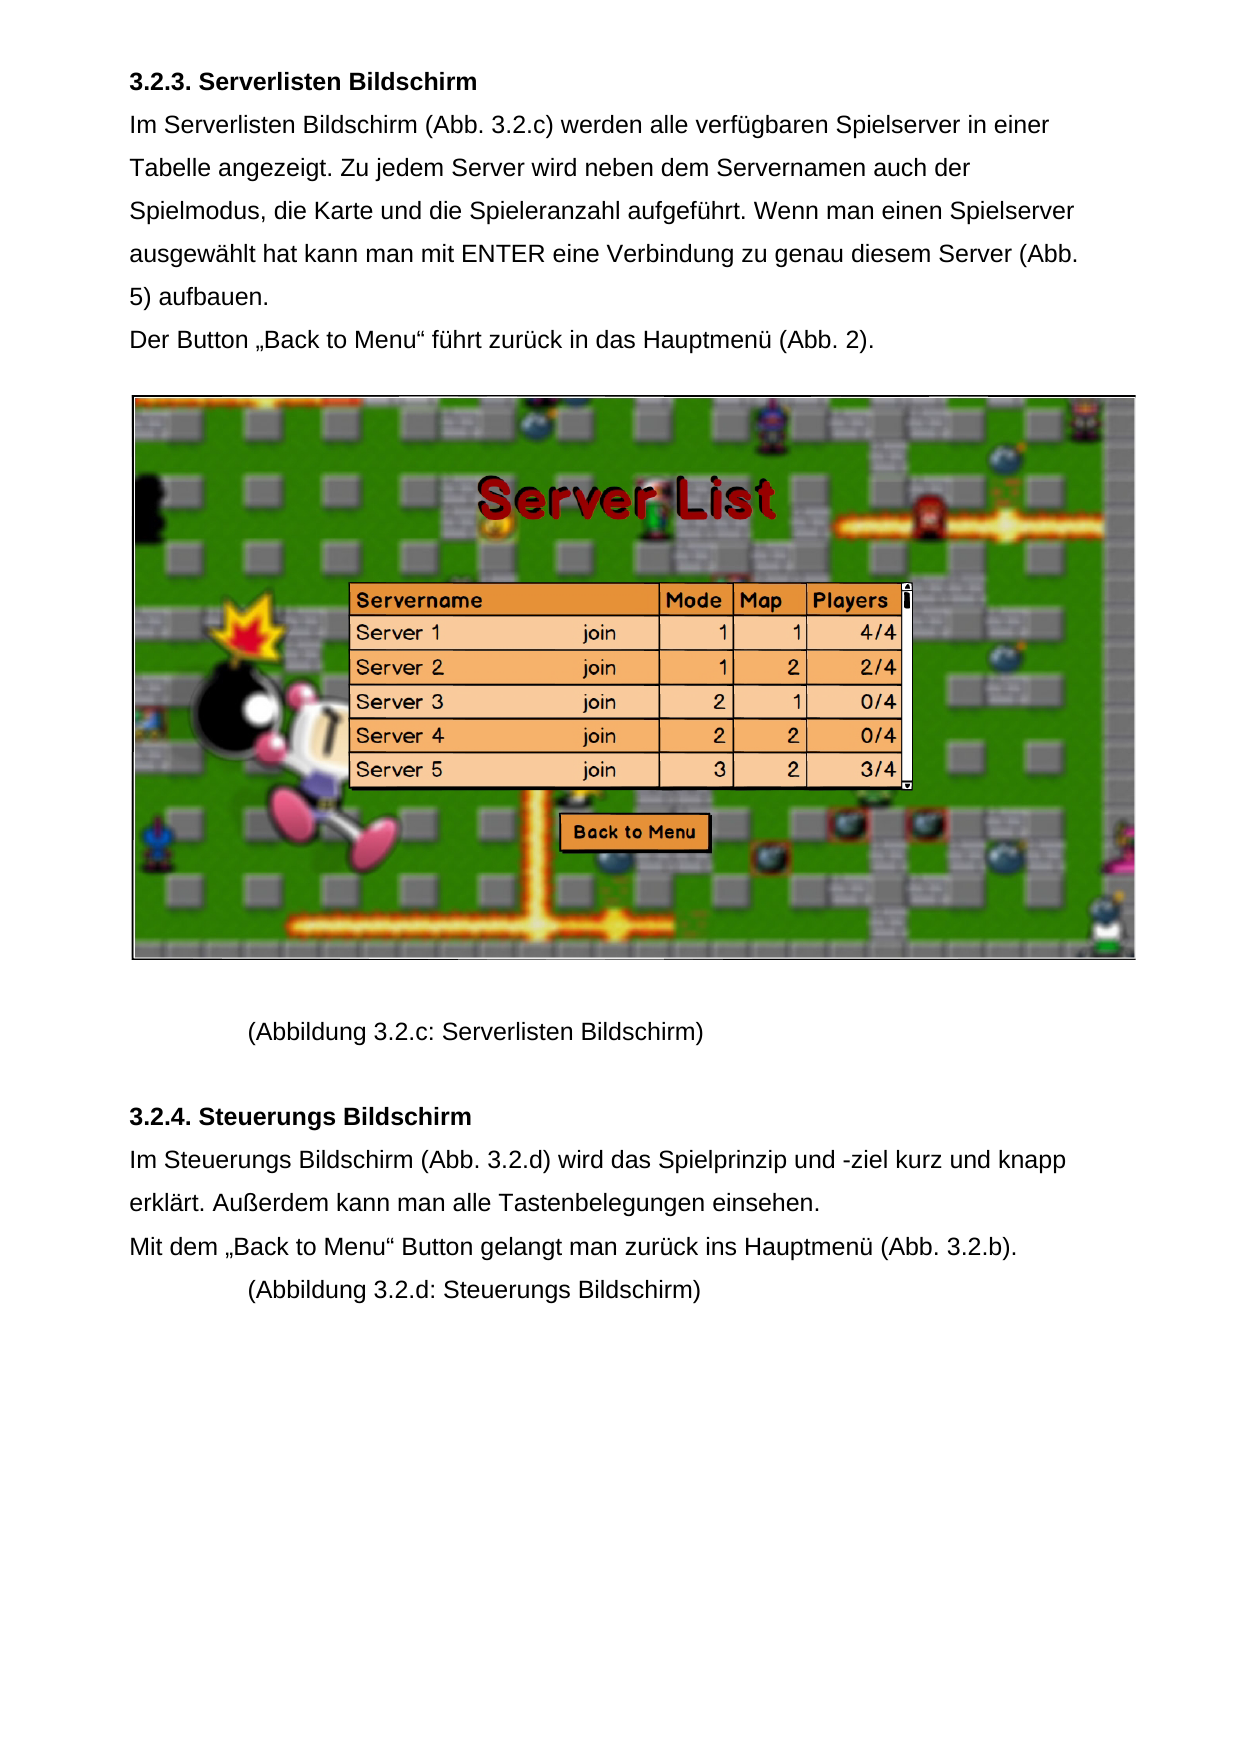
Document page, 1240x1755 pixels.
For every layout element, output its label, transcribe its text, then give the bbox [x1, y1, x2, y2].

text Der Button „Back to Menu“ führt zurück in das Hauptmenü (Abb. 2). [129, 325, 1089, 354]
text Mit dem „Back to Menu“ Button gelangt man zurück ins Hauptmenü (Abb. 3.2.b). [129, 1231, 1089, 1260]
text 3.2.3. Serverlisten Bildschirm [129, 66, 1089, 95]
text (Abbildung 3.2.d: Steuerungs Bildschirm) [129, 1274, 1089, 1303]
text Im Steuerungs Bildschirm (Abb. 3.2.d) wird das Spielprinzip und -ziel kurz und knapp erklärt. Außerdem kann man alle Tastenbelegungen einsehen. [129, 1145, 1089, 1217]
text Im Serverlisten Bildschirm (Abb. 3.2.c) werden alle verfügbaren Spielserver in einer Tabelle angezeigt. Zu jedem Server wird neben dem Servernamen auch der Spielmodus, die Karte und die Spieleranzahl aufgeführt. Wenn man einen Spielserver ausgewählt hat kann man mit ENTER eine Verbindung zu genau diesem Server (Abb. 5) aufbauen. [129, 109, 1089, 311]
text 3.2.4. Steuerungs Bildschirm [129, 1102, 1089, 1131]
text (Abbildung 3.2.c: Serverlisten Bildschirm) [129, 1017, 1089, 1046]
